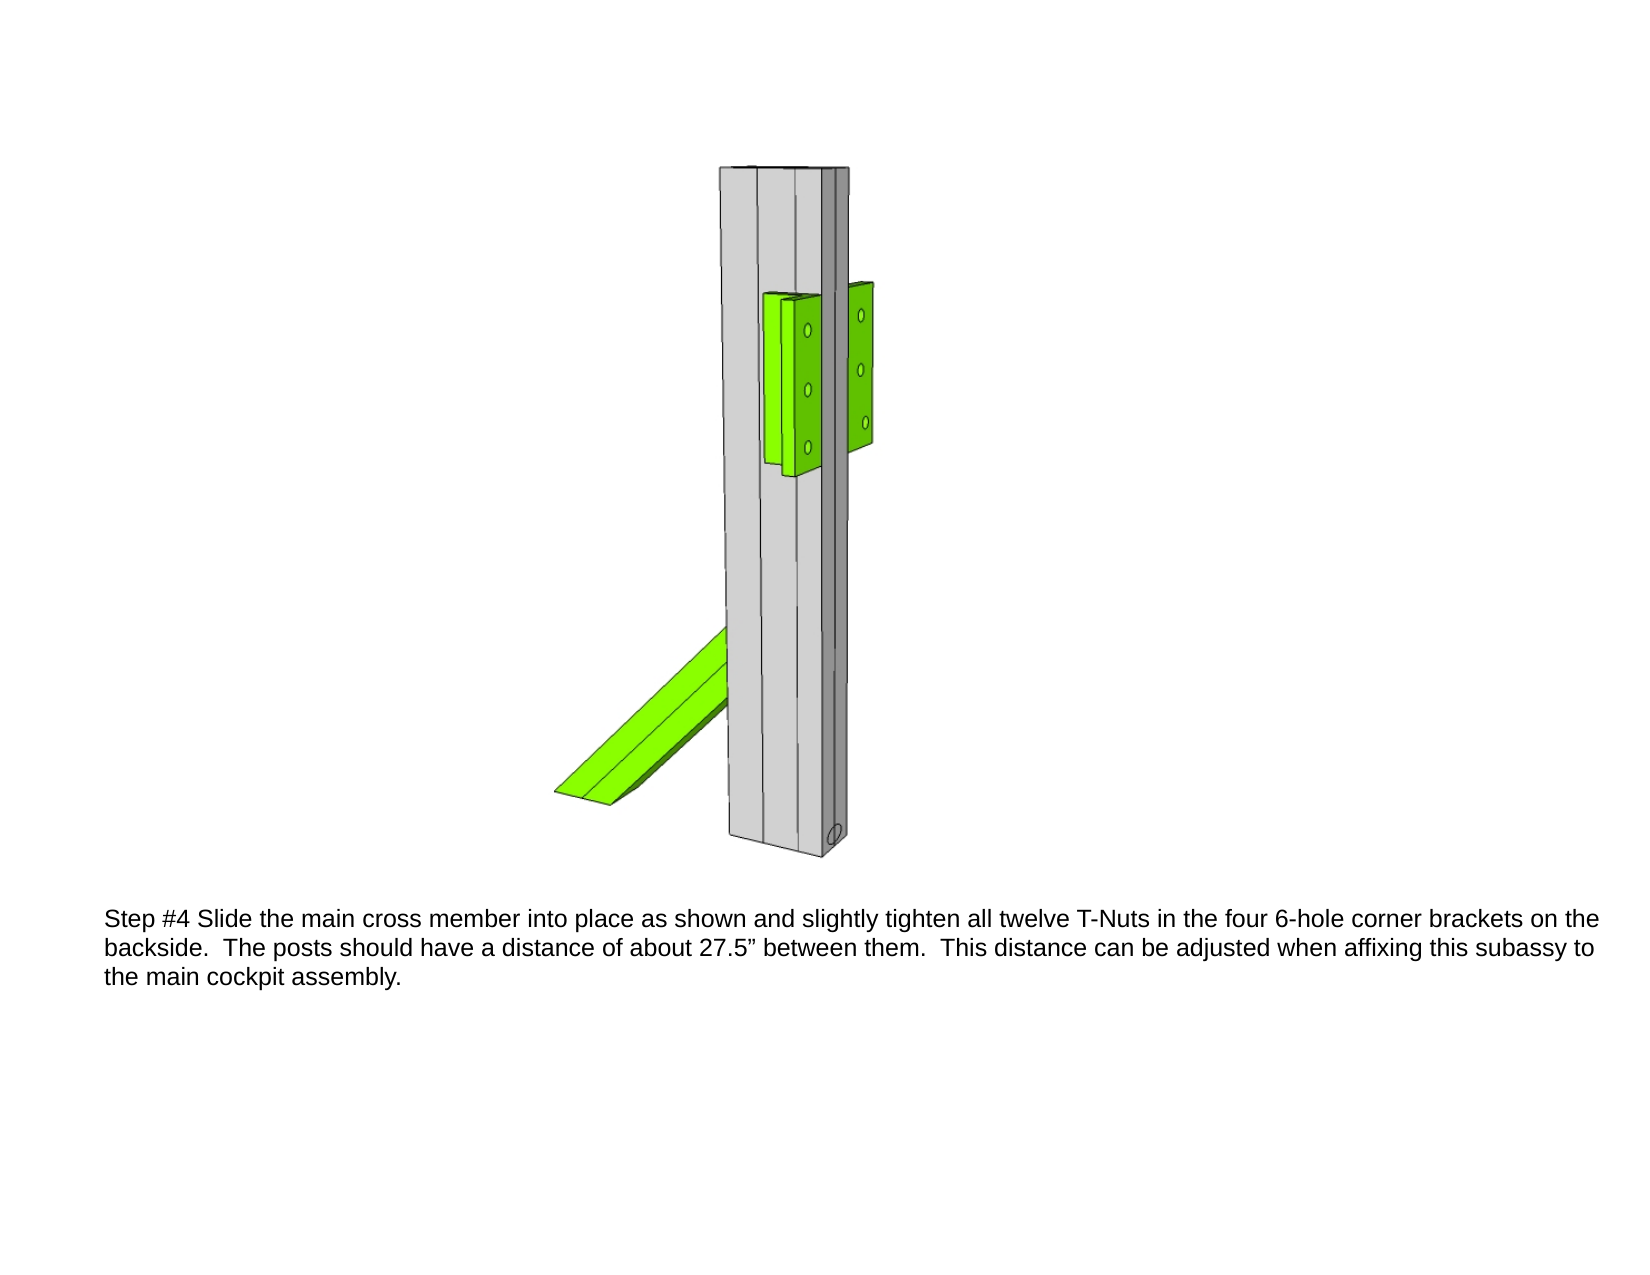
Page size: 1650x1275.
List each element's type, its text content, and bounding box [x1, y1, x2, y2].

text Step #4 Slide the main cross member into place as shown and slightly tighten all twelve T-Nuts in the four 6-hole corner brackets on the backside. The posts should have a distance of about 27.5” between them. This distance can be adjusted when affixing this subassy to the main cockpit assembly. [104, 904, 1620, 990]
picture [30, 66, 1619, 876]
